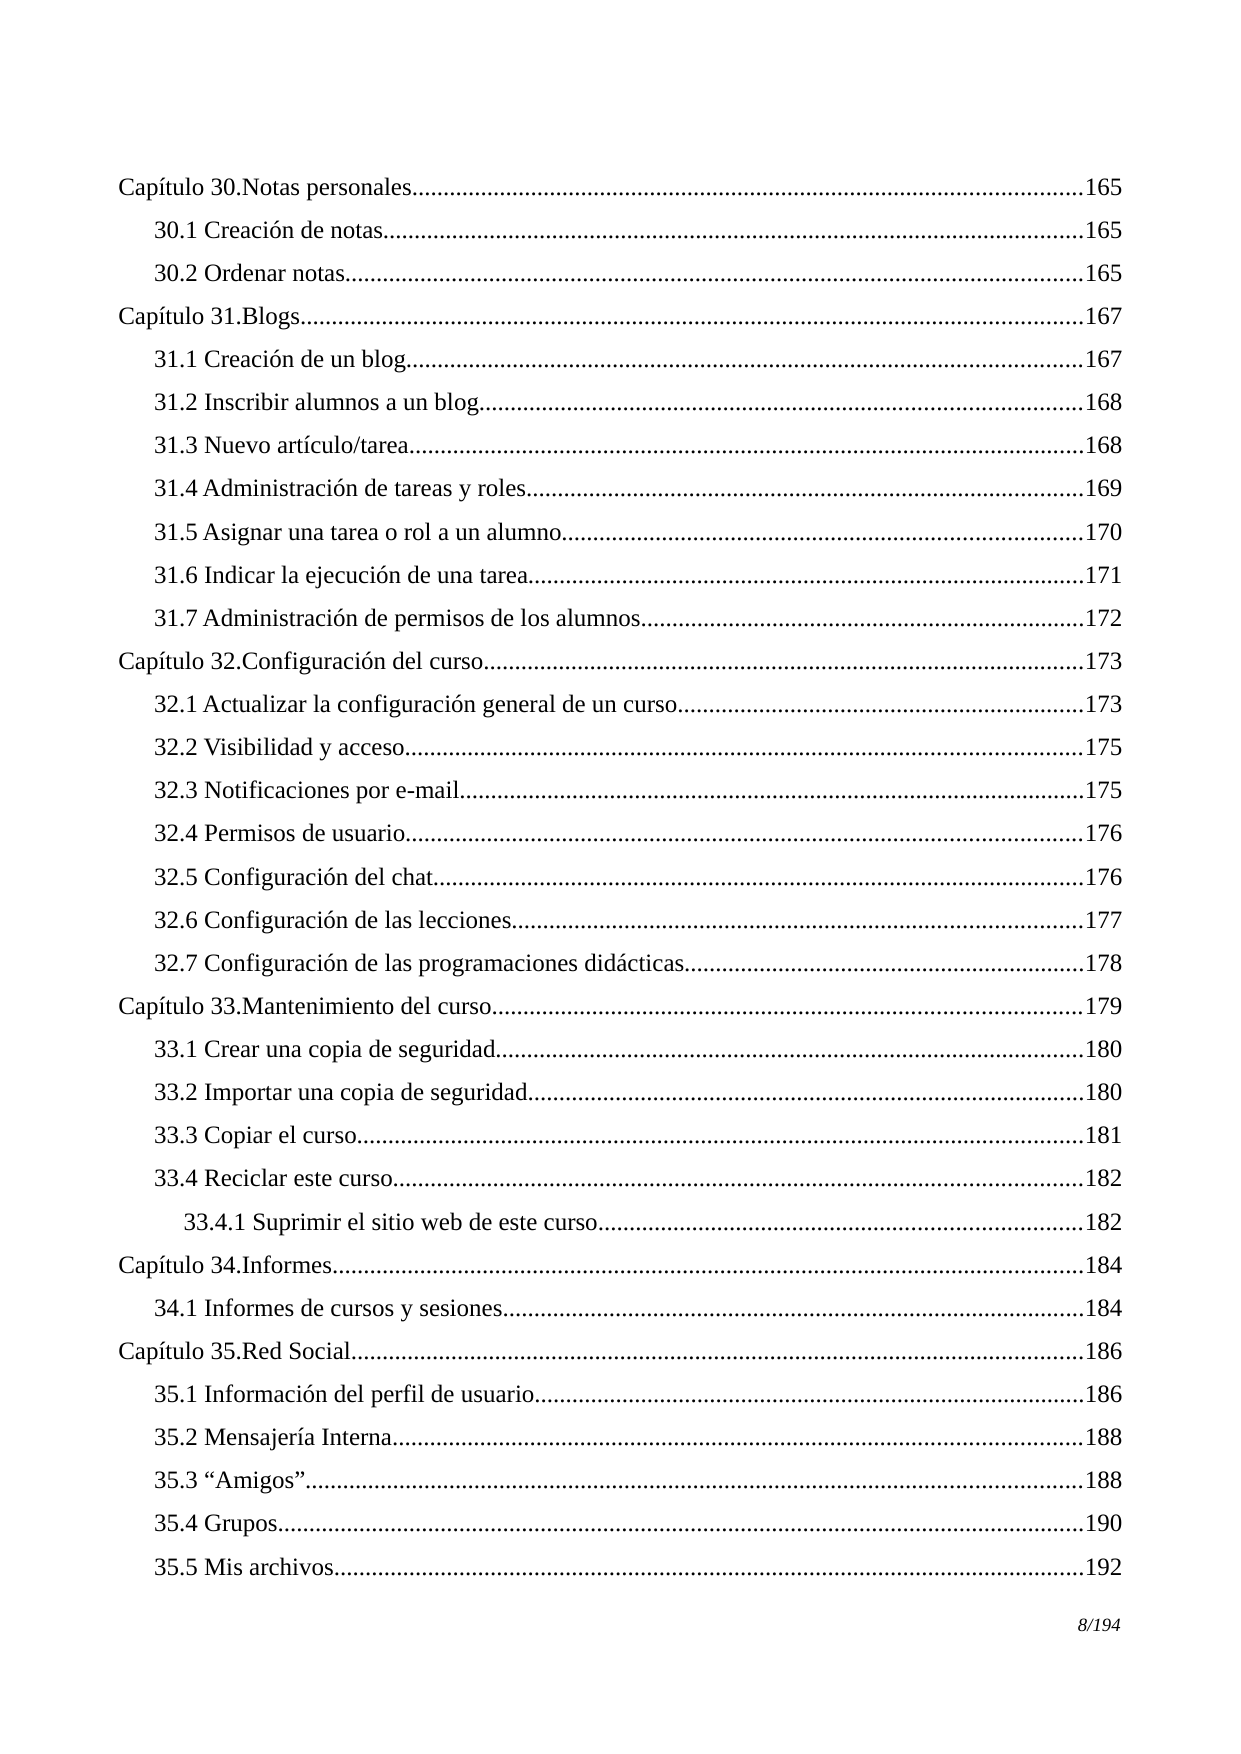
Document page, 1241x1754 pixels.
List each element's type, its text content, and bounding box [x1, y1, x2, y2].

text 32.5 Configuración del chat 176 [148, 862, 1122, 890]
text Capítulo 34.Informes 184 [118, 1250, 1122, 1278]
text 33.4.1 Suprimir el sitio web de este curso 182 [177, 1207, 1122, 1235]
text 35.4 Grupos 190 [148, 1508, 1122, 1537]
text 31.1 Creación de un blog 167 [148, 344, 1122, 373]
text 31.6 Indicar la ejecución de una tarea 171 [148, 560, 1122, 588]
text 32.4 Permisos de usuario 176 [148, 818, 1122, 847]
text 35.1 Información del perfil de usuario 186 [148, 1379, 1122, 1408]
text 34.1 Informes de cursos y sesiones 184 [148, 1293, 1122, 1322]
text Capítulo 32.Configuración del curso 173 [118, 646, 1122, 675]
text 31.4 Administración de tareas y roles 169 [148, 473, 1122, 502]
text Capítulo 30.Notas personales 165 [118, 172, 1122, 200]
text Capítulo 31.Blogs 167 [118, 301, 1122, 330]
text 33.4 Reciclar este curso 182 [148, 1163, 1122, 1192]
text 31.2 Inscribir alumnos a un blog 168 [148, 387, 1122, 416]
text 31.5 Asignar una tarea o rol a un alumno 170 [148, 517, 1122, 545]
text 30.1 Creación de notas 165 [148, 215, 1122, 243]
text 35.3 “Amigos” 188 [148, 1465, 1122, 1494]
text 33.3 Copiar el curso 181 [148, 1120, 1122, 1149]
text 32.2 Visibilidad y acceso 175 [148, 732, 1122, 761]
text 32.6 Configuración de las lecciones 177 [148, 905, 1122, 933]
text 30.2 Ordenar notas 165 [148, 258, 1122, 287]
text 33.2 Importar una copia de seguridad 180 [148, 1077, 1122, 1106]
text 32.3 Notificaciones por e-mail 175 [148, 775, 1122, 804]
text Capítulo 35.Red Social 186 [118, 1336, 1122, 1365]
text 35.2 Mensajería Interna 188 [148, 1422, 1122, 1451]
text 32.7 Configuración de las programaciones didácticas 178 [148, 948, 1122, 977]
text 33.1 Crear una copia de seguridad 180 [148, 1034, 1122, 1063]
text 32.1 Actualizar la configuración general de un curso 173 [148, 689, 1122, 718]
text 31.3 Nuevo artículo/tarea 168 [148, 430, 1122, 459]
text 31.7 Administración de permisos de los alumnos 172 [148, 603, 1122, 632]
text Capítulo 33.Mantenimiento del curso 179 [118, 991, 1122, 1020]
text 35.5 Mis archivos 192 [148, 1552, 1122, 1580]
